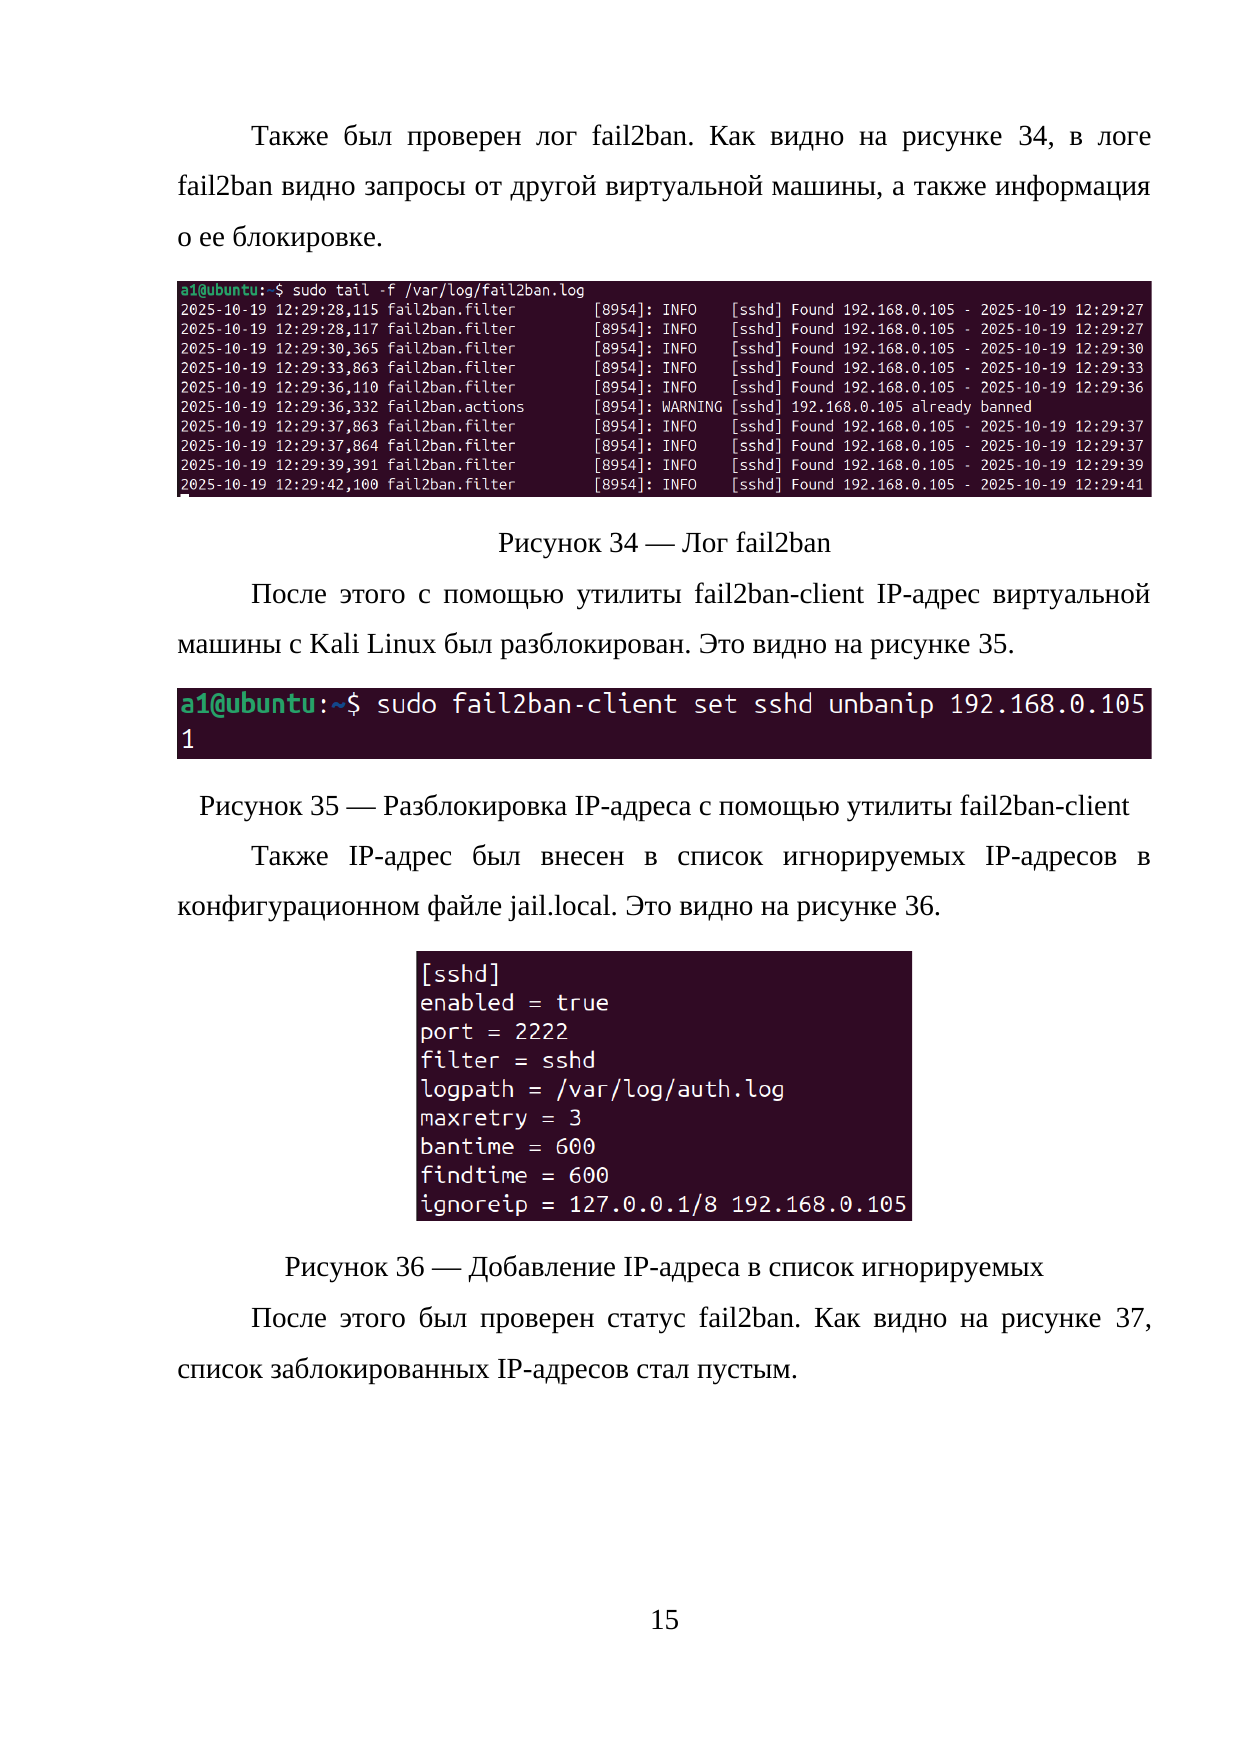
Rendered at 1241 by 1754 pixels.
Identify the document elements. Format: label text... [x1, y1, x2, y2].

text После этого был проверен статус fail2ban. Как видно на рисунке 37, список заблокированных IP-адресов стал пустым. [177, 1301, 1152, 1384]
picture [416, 951, 913, 1221]
text После этого с помощью утилиты fail2ban-client IP-адрес виртуальной машины с Kali Linux был разблокирован. Это видно на рисунке 35. [177, 576, 1152, 660]
text Также IP-адрес был внесен в список игнорируемых IP-адресов в конфигурационном файле jail.local. Это видно на рисунке 36. [177, 838, 1152, 922]
picture [177, 688, 1152, 759]
picture [177, 281, 1152, 497]
text Рисунок 35 — Разблокировка IP-адреса с помощью утилиты fail2ban-client [177, 759, 1152, 821]
text Также был проверен лог fail2ban. Как видно на рисунке 34, в логе fail2ban видно запросы от другой виртуальной машины, а также информация о ее блокировке. [177, 118, 1152, 252]
text Рисунок 34 — Лог fail2ban [177, 497, 1152, 559]
text Рисунок 36 — Добавление IP-адреса в список игнорируемых [277, 951, 1052, 1283]
